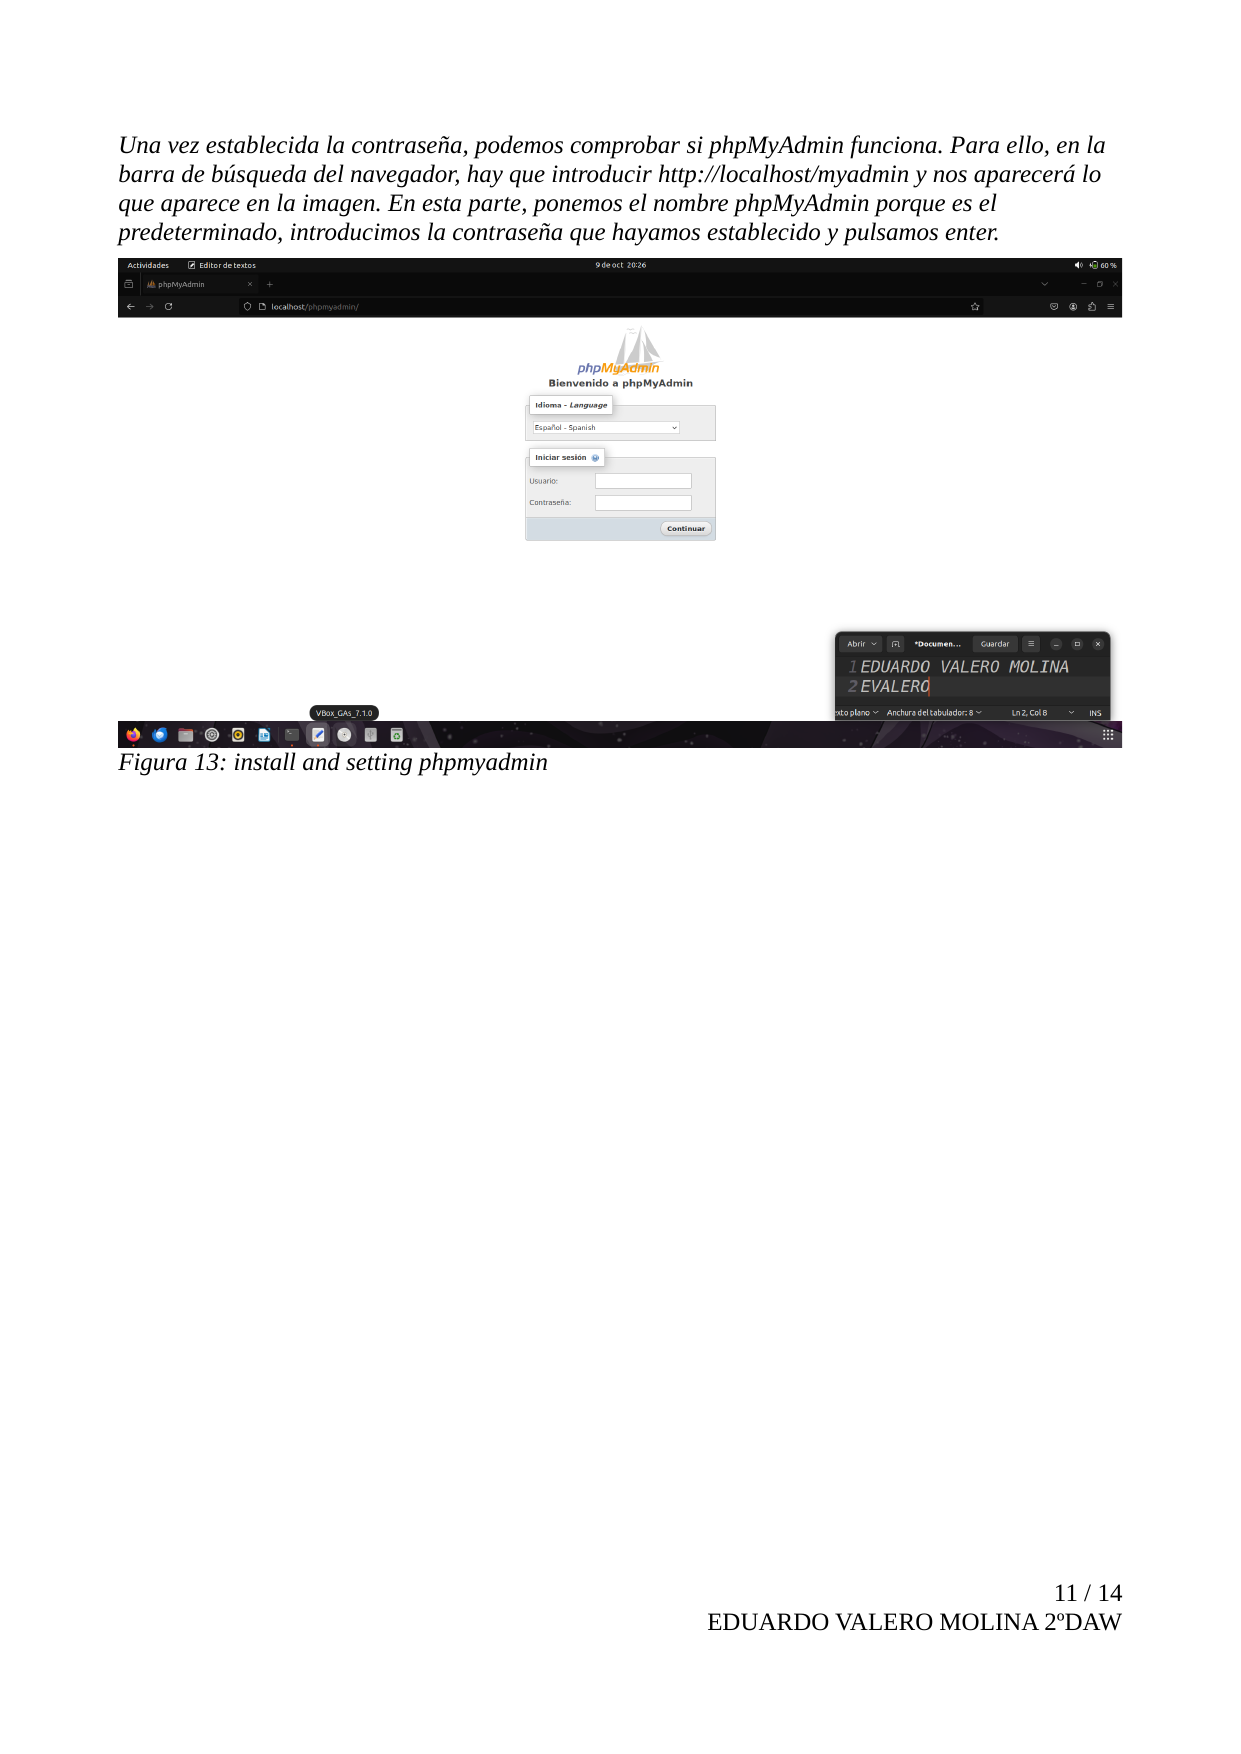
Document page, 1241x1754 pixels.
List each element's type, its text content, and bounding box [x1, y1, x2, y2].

text Figura 13: install and setting phpmyadmin [118, 748, 1122, 776]
text Una vez establecida la contraseña, podemos comprobar si phpMyAdmin funciona. Para ello, en la barra de búsqueda del navegador, hay que introducir http://localhost/myadmin y nos aparecerá lo que aparece en la imagen. En esta parte, ponemos el nombre phpMyAdmin porque es el predeterminado, introducimos la contraseña que hayamos establecido y pulsamos enter. [118, 131, 1122, 258]
picture [118, 258, 1123, 748]
